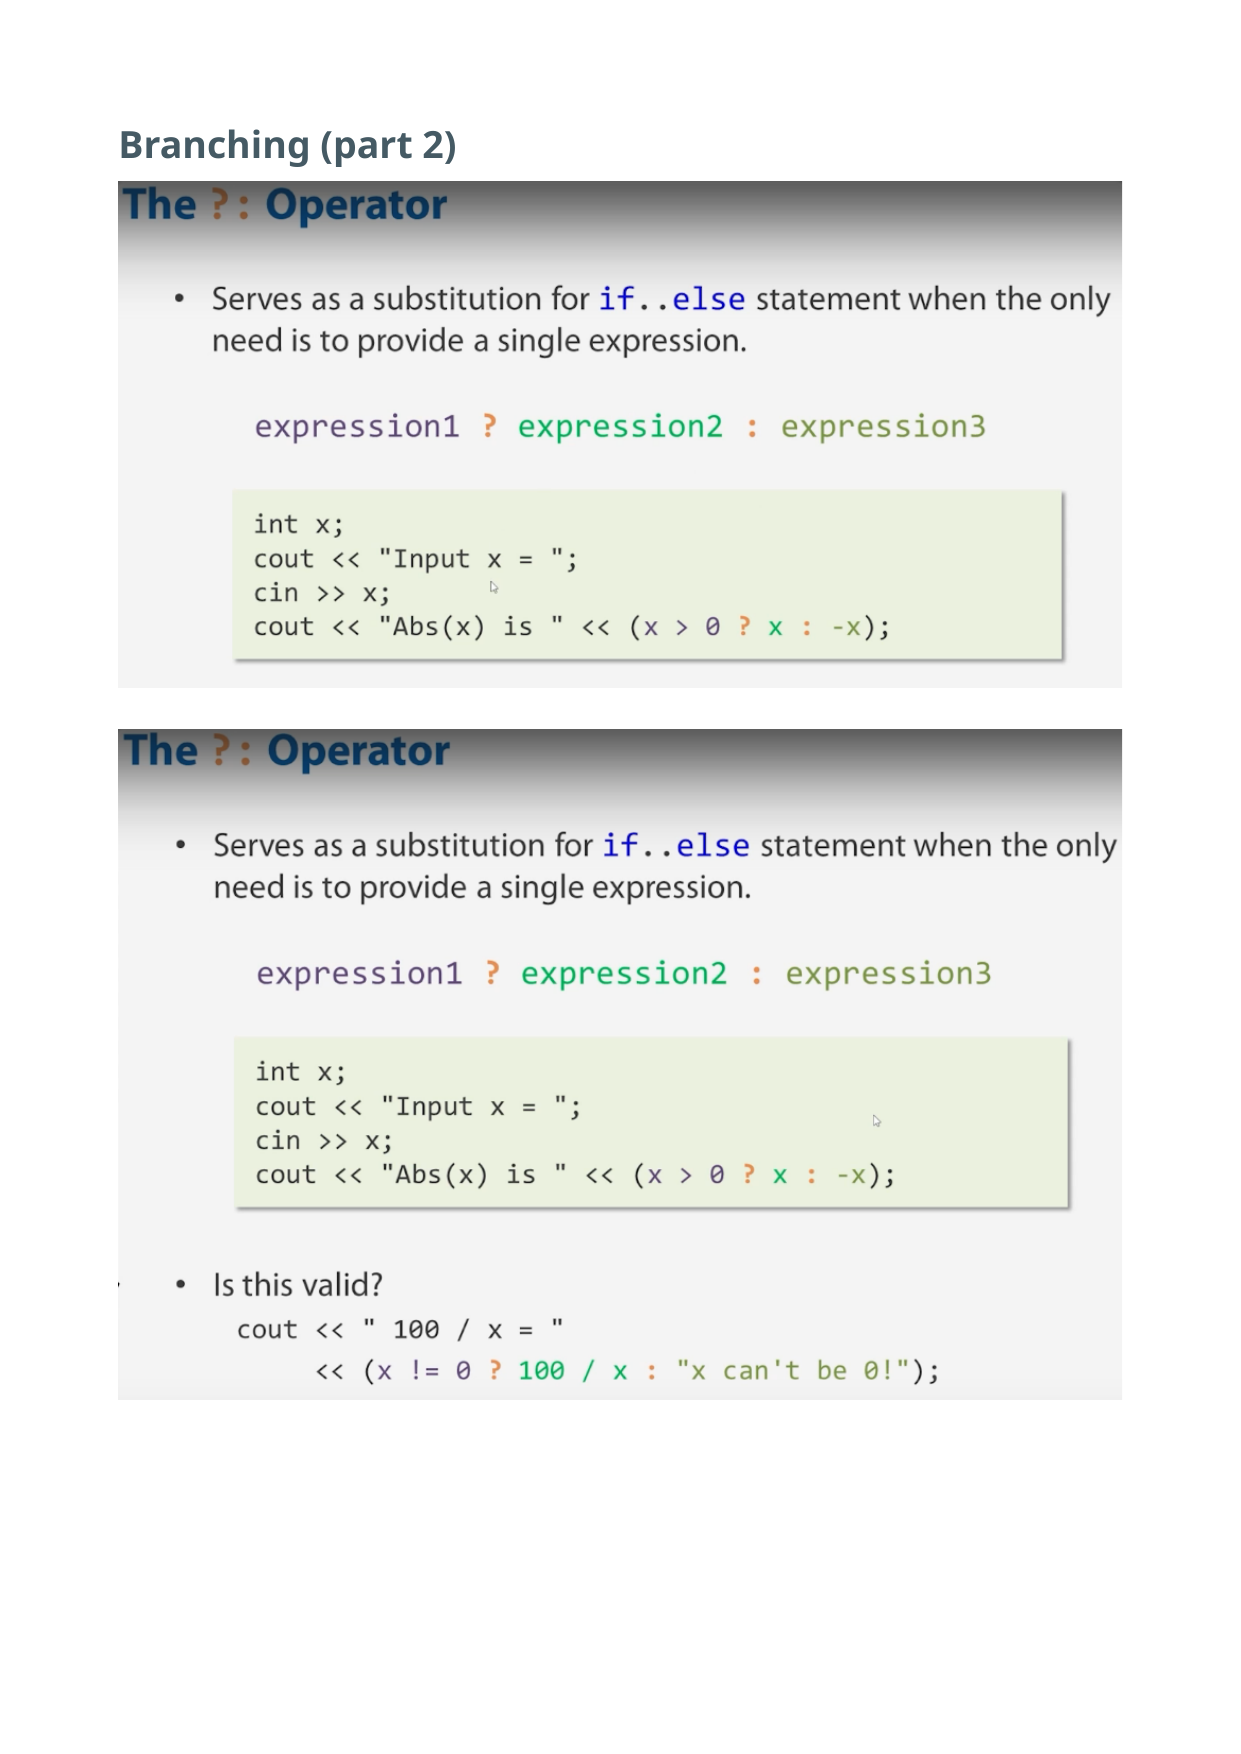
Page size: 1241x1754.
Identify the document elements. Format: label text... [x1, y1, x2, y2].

subtitle Branching (part 2) [118, 118, 1122, 169]
picture [118, 181, 1123, 688]
picture [118, 729, 1123, 1400]
